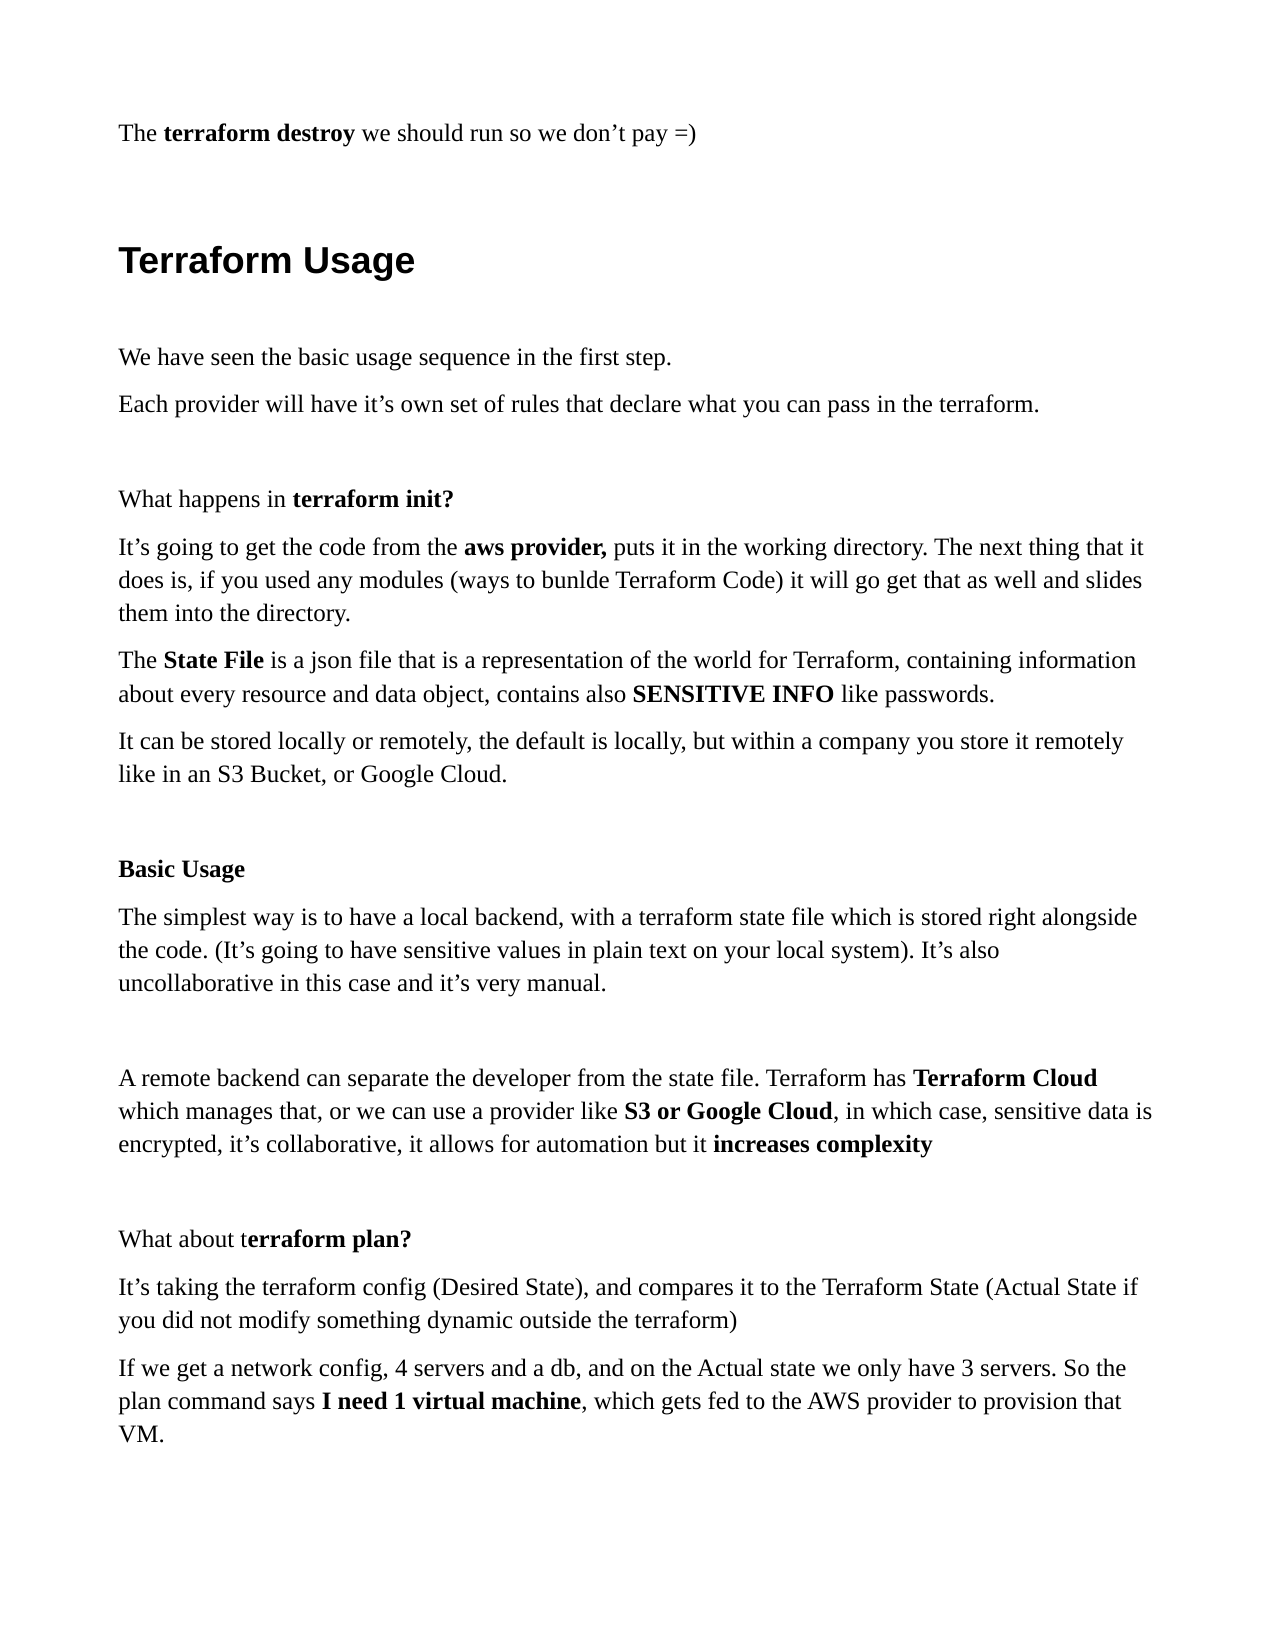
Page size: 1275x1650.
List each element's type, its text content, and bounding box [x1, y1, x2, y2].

text Basic Usage [118, 854, 1157, 883]
text The State File is a json file that is a representation of the world for Terraform, containing information about every resource and data object, contains also SENSITIVE INFO like passwords. [118, 646, 1157, 707]
text If we get a network config, 4 servers and a db, and on the Actual state we only have 3 servers. So the plan command says I need 1 virtual machine, which gets fed to the AWS provider to provision that VM. [118, 1353, 1157, 1448]
text It can be stored locally or remotely, the default is locally, but within a company you store it remotely like in an S3 Bucket, or Google Cloud. [118, 726, 1157, 788]
text The simplest way is to have a local backend, with a terraform state file which is stored right alongside the code. (It’s going to have sensitive values in plain text on your local system). It’s also uncollaborative in this case and it’s very manual. [118, 902, 1157, 997]
text What happens in terraform init? [118, 484, 1157, 513]
text Each provider will have it’s own set of rules that declare what you can pass in the terraform. [118, 389, 1157, 418]
text We have seen the basic usage sequence in the first step. [118, 342, 1157, 370]
text The terraform destroy we should run so we don’t pay =) [118, 118, 1157, 147]
text It’s taking the terraform config (Desired State), and compares it to the Terraform State (Actual State if you did not modify something dynamic outside the terraform) [118, 1272, 1157, 1334]
text It’s going to get the code from the aws provider, puts it in the working directory. The next thing that it does is, if you used any modules (ways to bunlde Terraform Code) it will go get that as well and slides them into the directory. [118, 532, 1157, 627]
subtitle Terraform Usage [118, 238, 1157, 281]
text What about terraform plan? [118, 1224, 1157, 1253]
text A remote backend can separate the developer from the state file. Terraform has Terraform Cloud which manages that, or we can use a provider like S3 or Google Cloud, in which case, sensitive data is encrypted, it’s collaborative, it allows for automation but it increases complexity [118, 1063, 1157, 1158]
